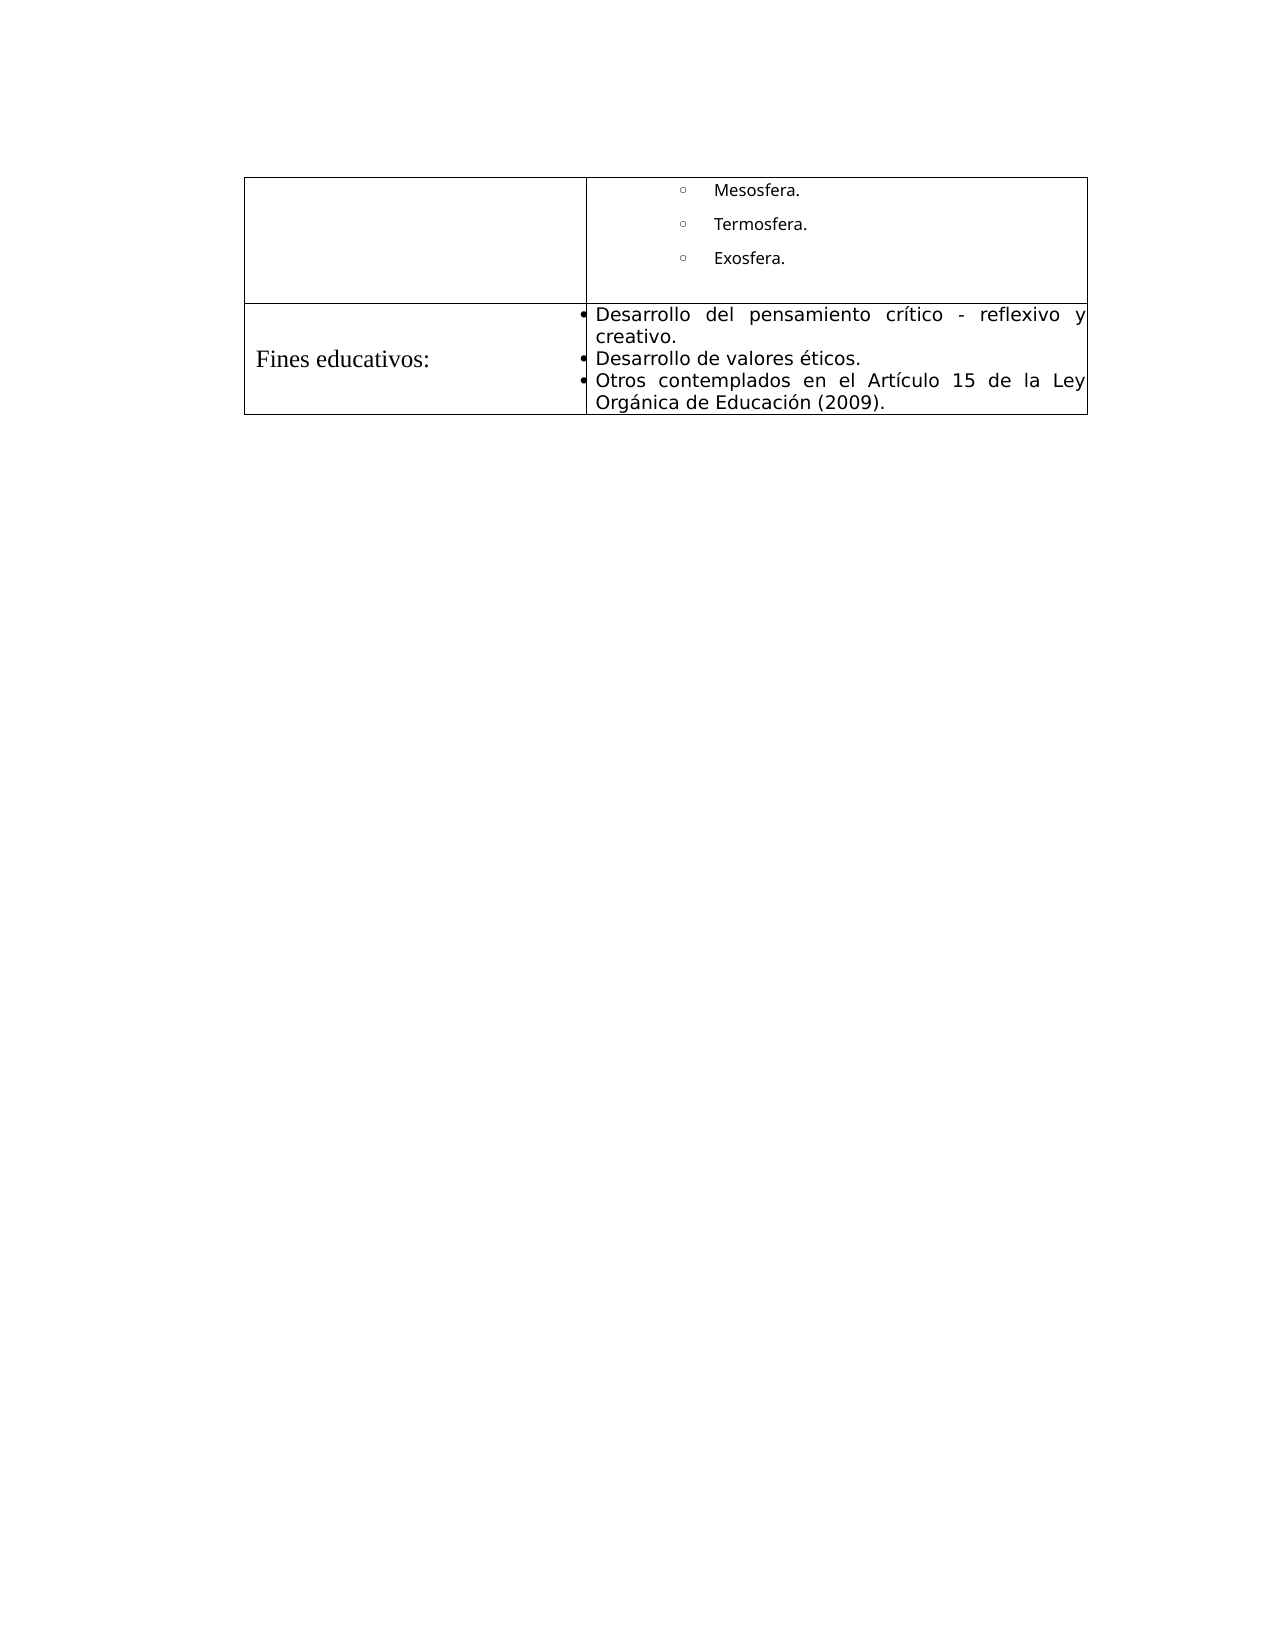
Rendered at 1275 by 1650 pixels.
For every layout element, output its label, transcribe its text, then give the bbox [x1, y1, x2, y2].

table_cell Contenido: [245, 178, 586, 303]
table_cell Placas tectónicas. Núcleo. Manto. Corteza. Terremotos, maremotos y tsunami Atmósfera y sus capas Troposfera. Estratosfera. Mesosfera. Termosfera. Exosfera. [587, 178, 1087, 303]
table_cell Fines educativos: [245, 304, 586, 413]
table_cell Desarrollo del pensamiento crítico - reflexivo y creativo. Desarrollo de valores éticos. Otros contemplados en el Artículo 15 de la Ley Orgánica de Educación (2009). [587, 304, 1087, 413]
